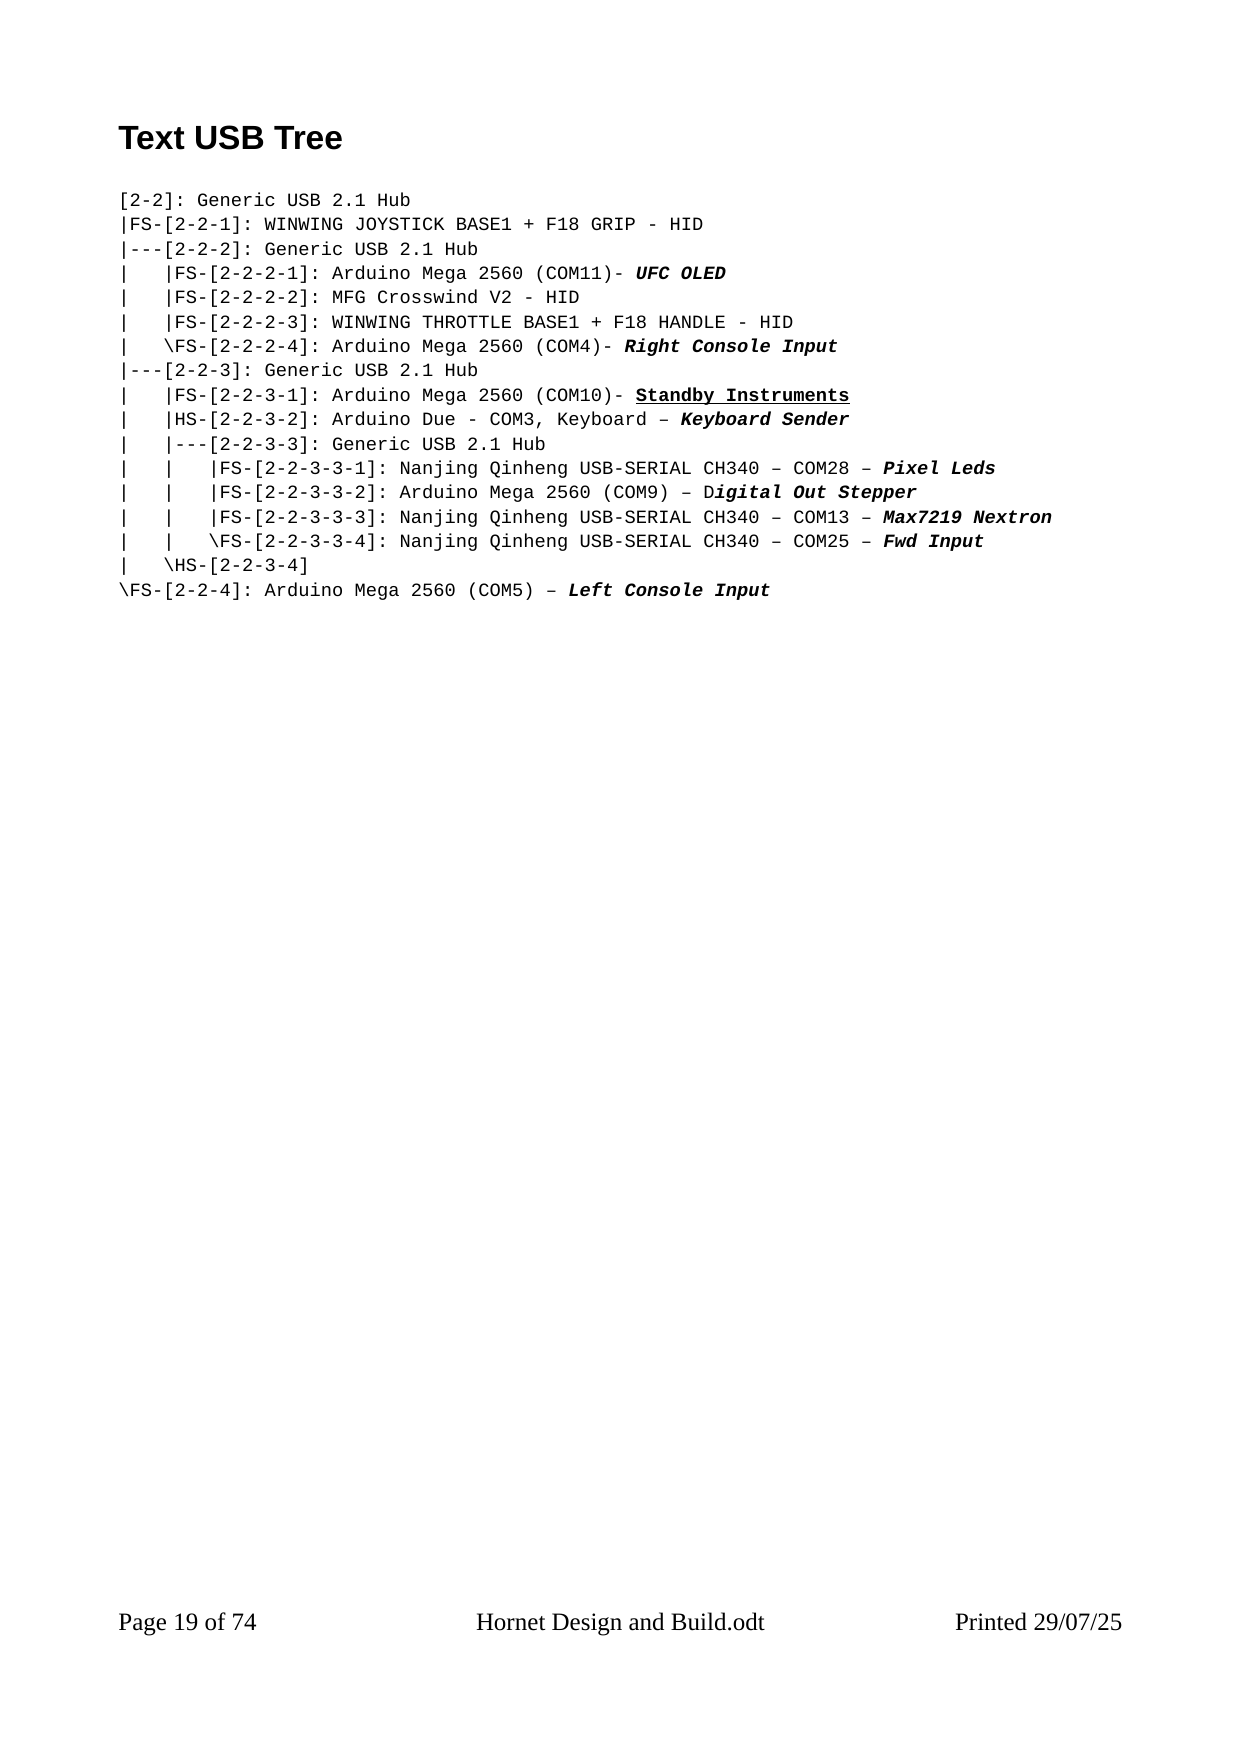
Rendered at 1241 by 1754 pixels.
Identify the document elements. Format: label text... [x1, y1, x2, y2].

text | |FS-[2-2-2-3]: WINWING THROTTLE BASE1 + F18 HANDLE - HID [118, 312, 1122, 334]
text | \HS-[2-2-3-4] [118, 556, 1122, 577]
text | |HS-[2-2-3-2]: Arduino Due - COM3, Keyboard – Keyboard Sender [118, 410, 1122, 431]
text \FS-[2-2-4]: Arduino Mega 2560 (COM5) – Left Console Input [118, 581, 1122, 602]
text [2-2]: Generic USB 2.1 Hub [118, 191, 1122, 212]
text | | |FS-[2-2-3-3-1]: Nanjing Qinheng USB-SERIAL CH340 – COM28 – Pixel Leds [118, 459, 1122, 480]
text |---[2-2-3]: Generic USB 2.1 Hub [118, 361, 1122, 382]
text | |FS-[2-2-3-1]: Arduino Mega 2560 (COM10)- Standby Instruments [118, 386, 1122, 407]
subtitle Text USB Tree [118, 118, 1122, 157]
text | | |FS-[2-2-3-3-3]: Nanjing Qinheng USB-SERIAL CH340 – COM13 – Max7219 Nextron [118, 507, 1122, 529]
text | |---[2-2-3-3]: Generic USB 2.1 Hub [118, 434, 1122, 456]
text | | \FS-[2-2-3-3-4]: Nanjing Qinheng USB-SERIAL CH340 – COM25 – Fwd Input [118, 532, 1122, 553]
text | | |FS-[2-2-3-3-2]: Arduino Mega 2560 (COM9) – Digital Out Stepper [118, 483, 1122, 504]
text | |FS-[2-2-2-1]: Arduino Mega 2560 (COM11)- UFC OLED [118, 264, 1122, 285]
text | |FS-[2-2-2-2]: MFG Crosswind V2 - HID [118, 288, 1122, 309]
text |---[2-2-2]: Generic USB 2.1 Hub [118, 239, 1122, 261]
text | \FS-[2-2-2-4]: Arduino Mega 2560 (COM4)- Right Console Input [118, 337, 1122, 358]
text |FS-[2-2-1]: WINWING JOYSTICK BASE1 + F18 GRIP - HID [118, 215, 1122, 236]
